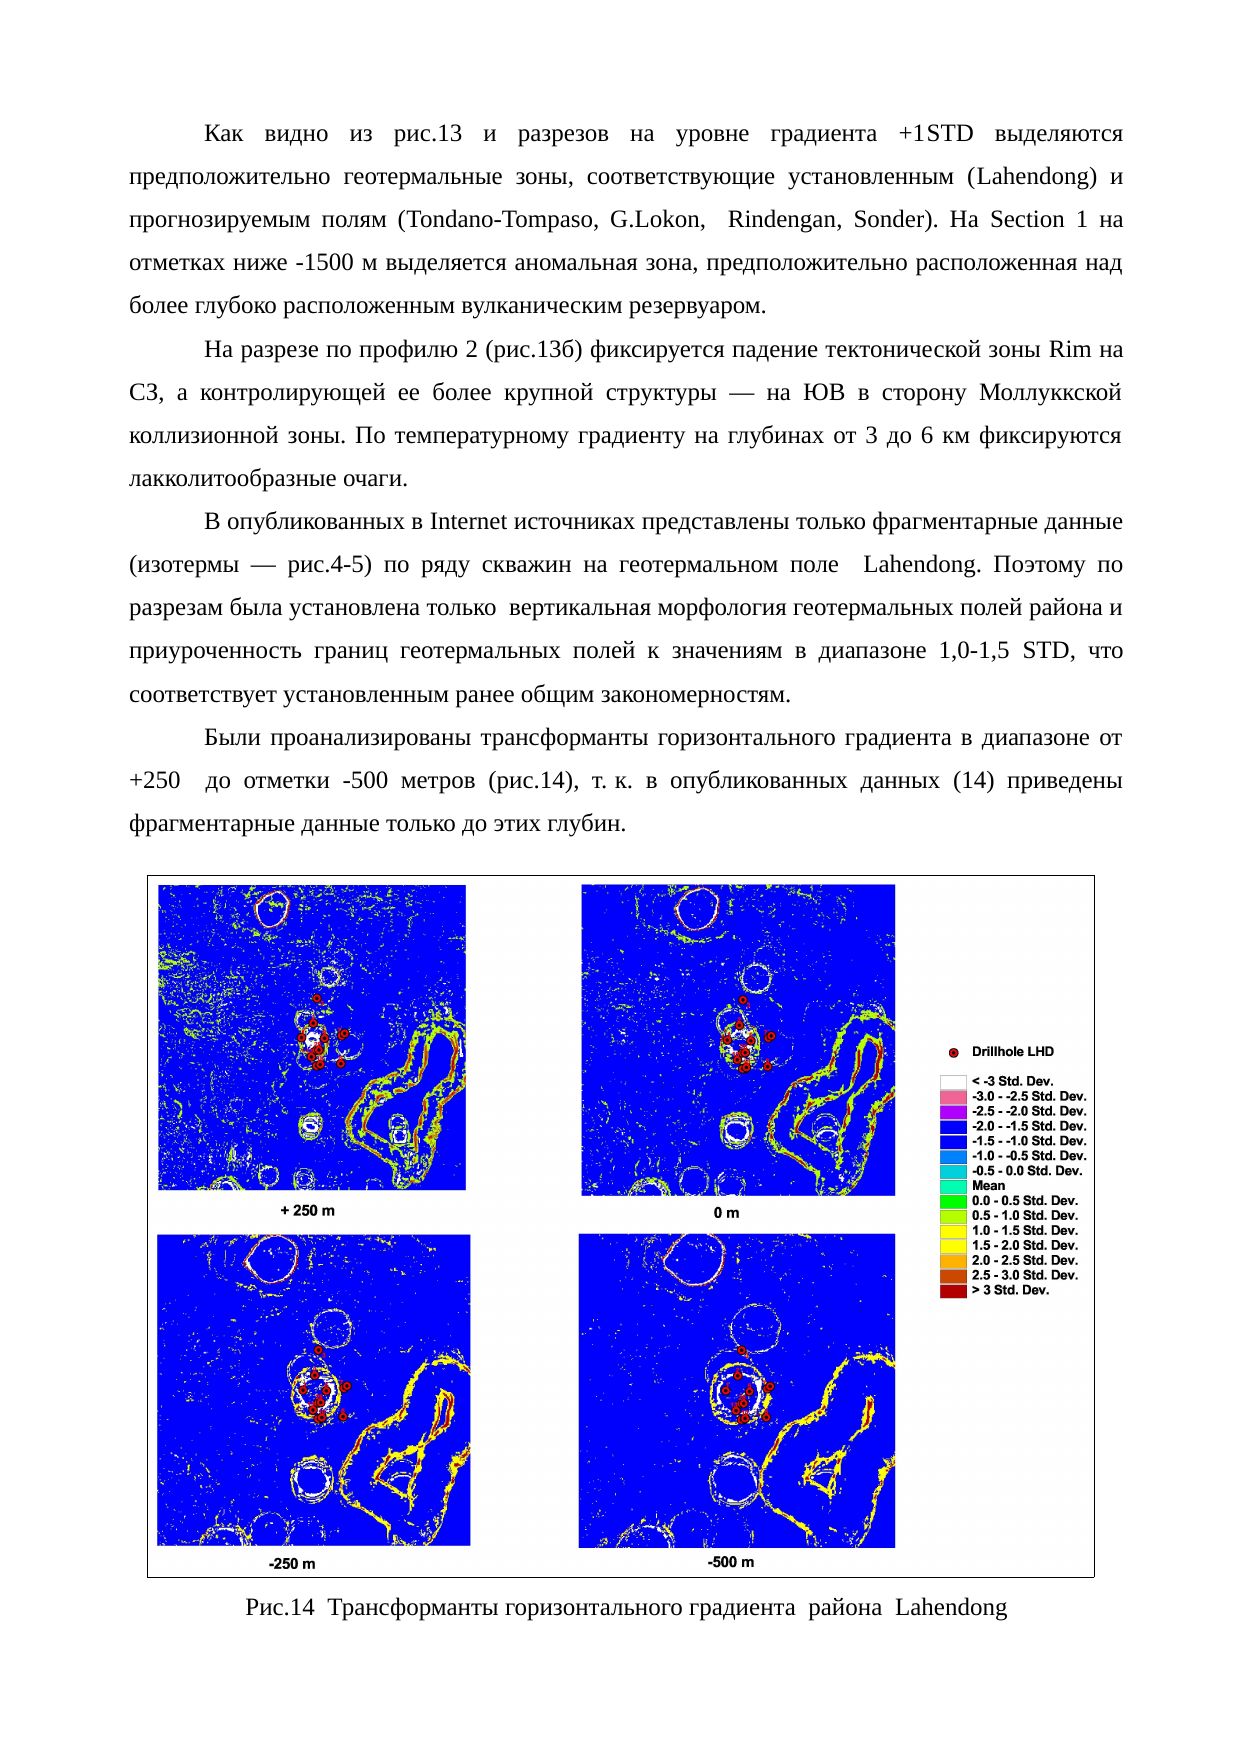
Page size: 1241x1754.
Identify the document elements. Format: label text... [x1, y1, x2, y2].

picture [148, 876, 1094, 1577]
text В опубликованных в Internet источниках представлены только фрагментарные данные (изотермы — рис.4-5) по ряду скважин на геотермальном поле Lahendong. Поэтому по разрезам была установлена только вертикальная морфология геотермальных полей района и приуроченность границ геотермальных полей к значениям в диапазоне 1,0-1,5 STD, что соответствует установленным ранее общим закономерностям. [129, 506, 1123, 707]
text Рис.14 Трансформанты горизонтального градиента района Lahendong [129, 851, 1123, 1620]
text Были проанализированы трансформанты горизонтального градиента в диапазоне от +250 до отметки -500 метров (рис.14), т. к. в опубликованных данных (14) приведены фрагментарные данные только до этих глубин. [129, 722, 1123, 837]
text Как видно из рис.13 и разрезов на уровне градиента +1STD выделяются предположительно геотермальные зоны, соответствующие установленным (Lahendong) и прогнозируемым полям (Tondano-Tompaso, G.Lokon, Rindengan, Sonder). На Section 1 на отметках ниже -1500 м выделяется аномальная зона, предположительно расположенная над более глубоко расположенным вулканическим резервуаром. [129, 118, 1123, 319]
text На разрезе по профилю 2 (рис.13б) фиксируется падение тектонической зоны Rim на СЗ, а контролирующей ее более крупной структуры — на ЮВ в сторону Моллуккской коллизионной зоны. По температурному градиенту на глубинах от 3 до 6 км фиксируются лакколитообразные очаги. [129, 334, 1123, 492]
